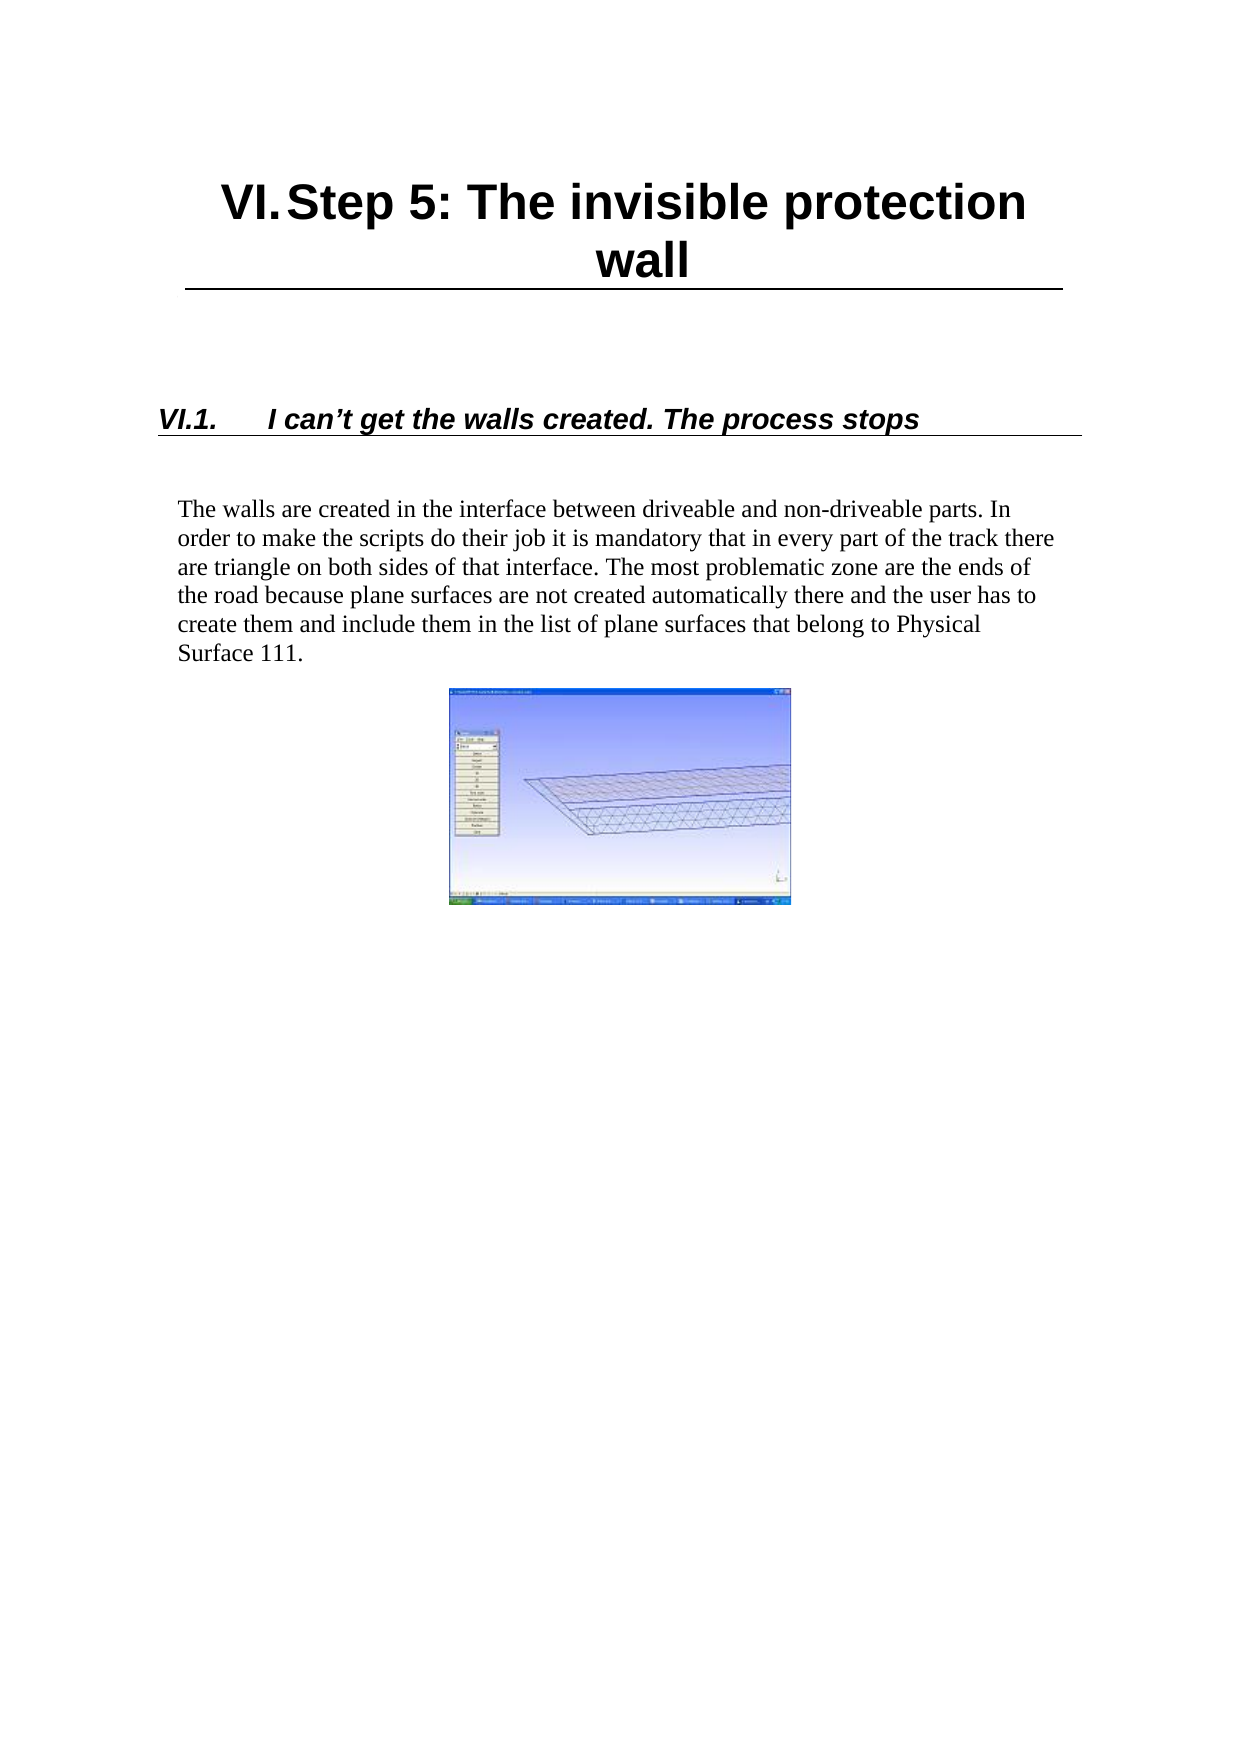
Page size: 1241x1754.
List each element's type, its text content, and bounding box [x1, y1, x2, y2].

text The walls are created in the interface between driveable and non-driveable parts. In order to make the scripts do their job it is mandatory that in every part of the track there are triangle on both sides of that interface. The most problematic zone are the ends of the road because plane surfaces are not created automatically there and the user has to create them and include them in the list of plane surfaces that belong to Physical Surface 111. [177, 466, 1063, 667]
subtitle Step 5: The invisible protection wall [185, 173, 1063, 288]
subtitle I can’t get the walls created. The process stops [158, 402, 1082, 435]
picture [449, 688, 792, 905]
